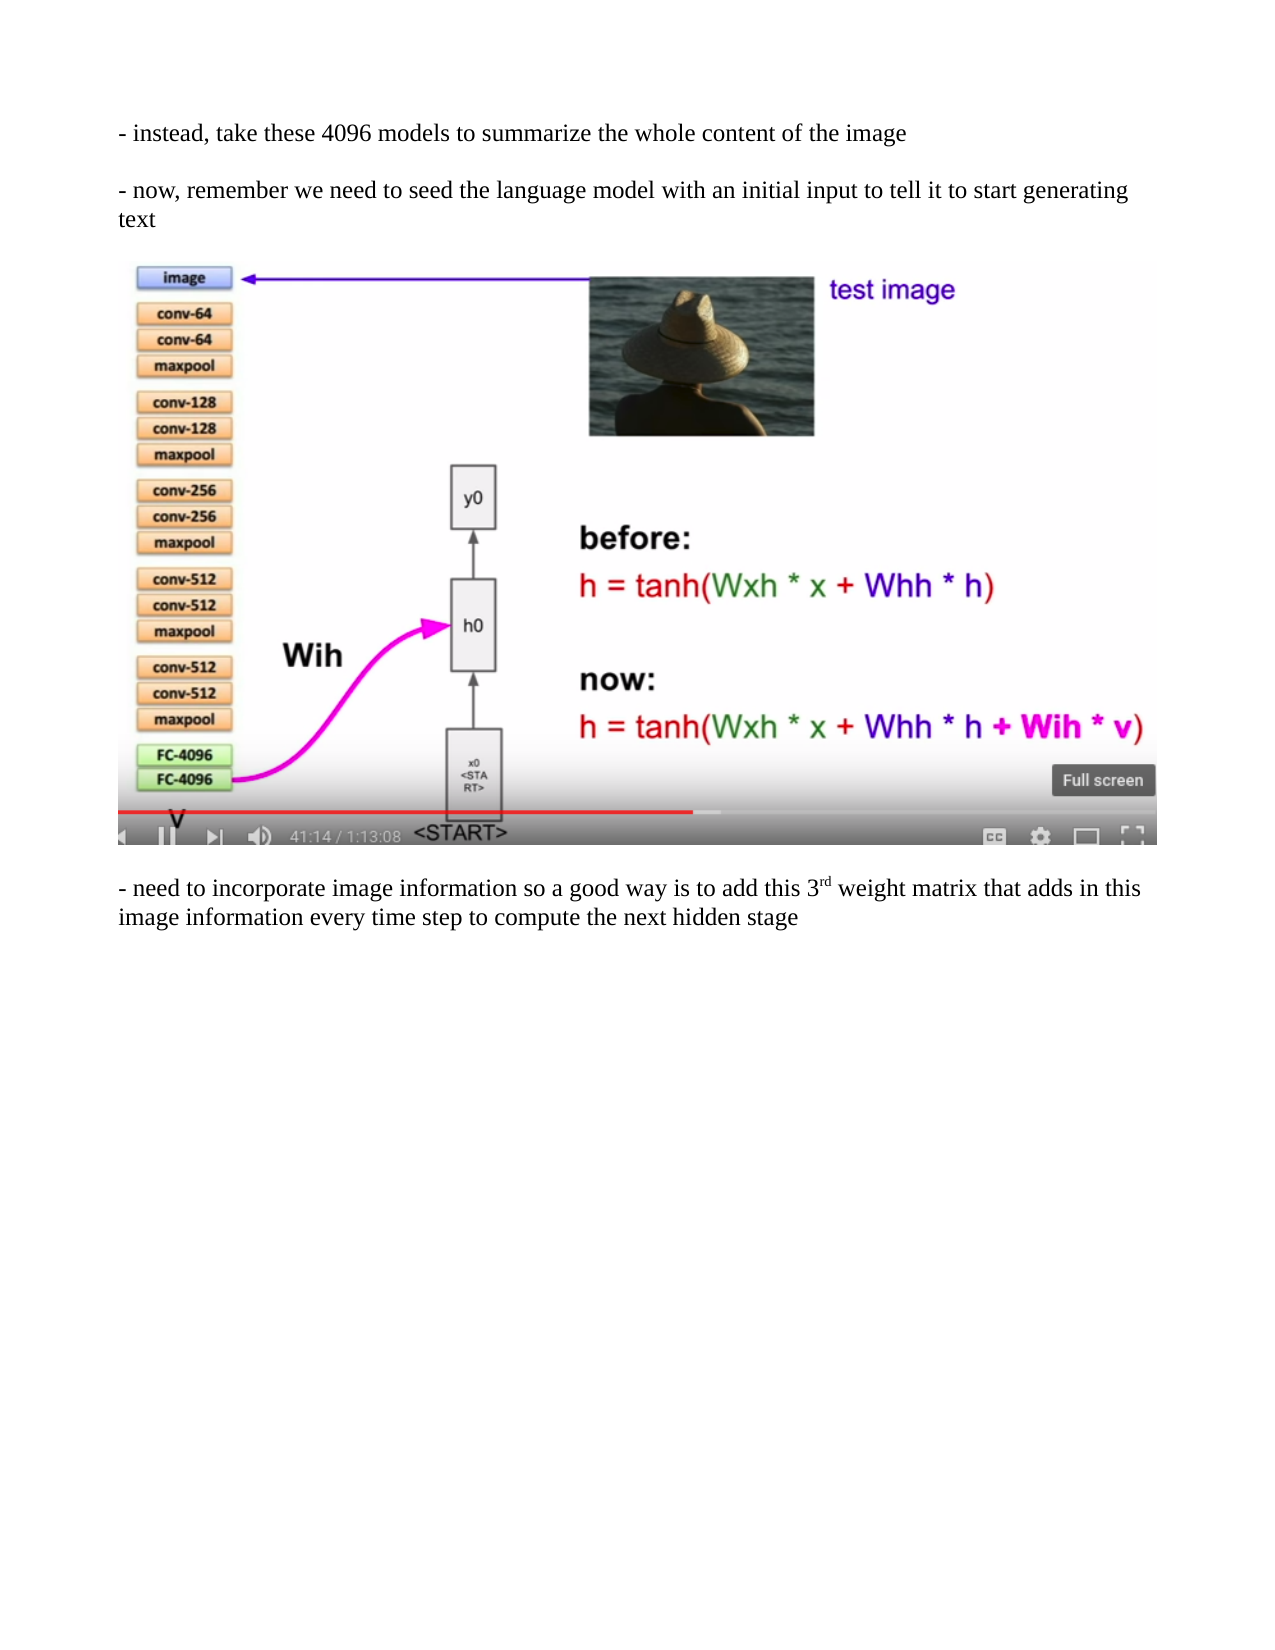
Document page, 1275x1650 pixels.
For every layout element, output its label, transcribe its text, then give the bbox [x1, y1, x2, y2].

text - need to incorporate image information so a good way is to add this 3rd weight matrix that adds in this image information every time step to compute the next hidden stage [118, 873, 1157, 931]
text - now, remember we need to seed the language model with an initial input to tell it to start generating text [118, 176, 1157, 233]
text - instead, take these 4096 models to summarize the whole content of the image [118, 118, 1157, 147]
picture [118, 261, 1157, 845]
